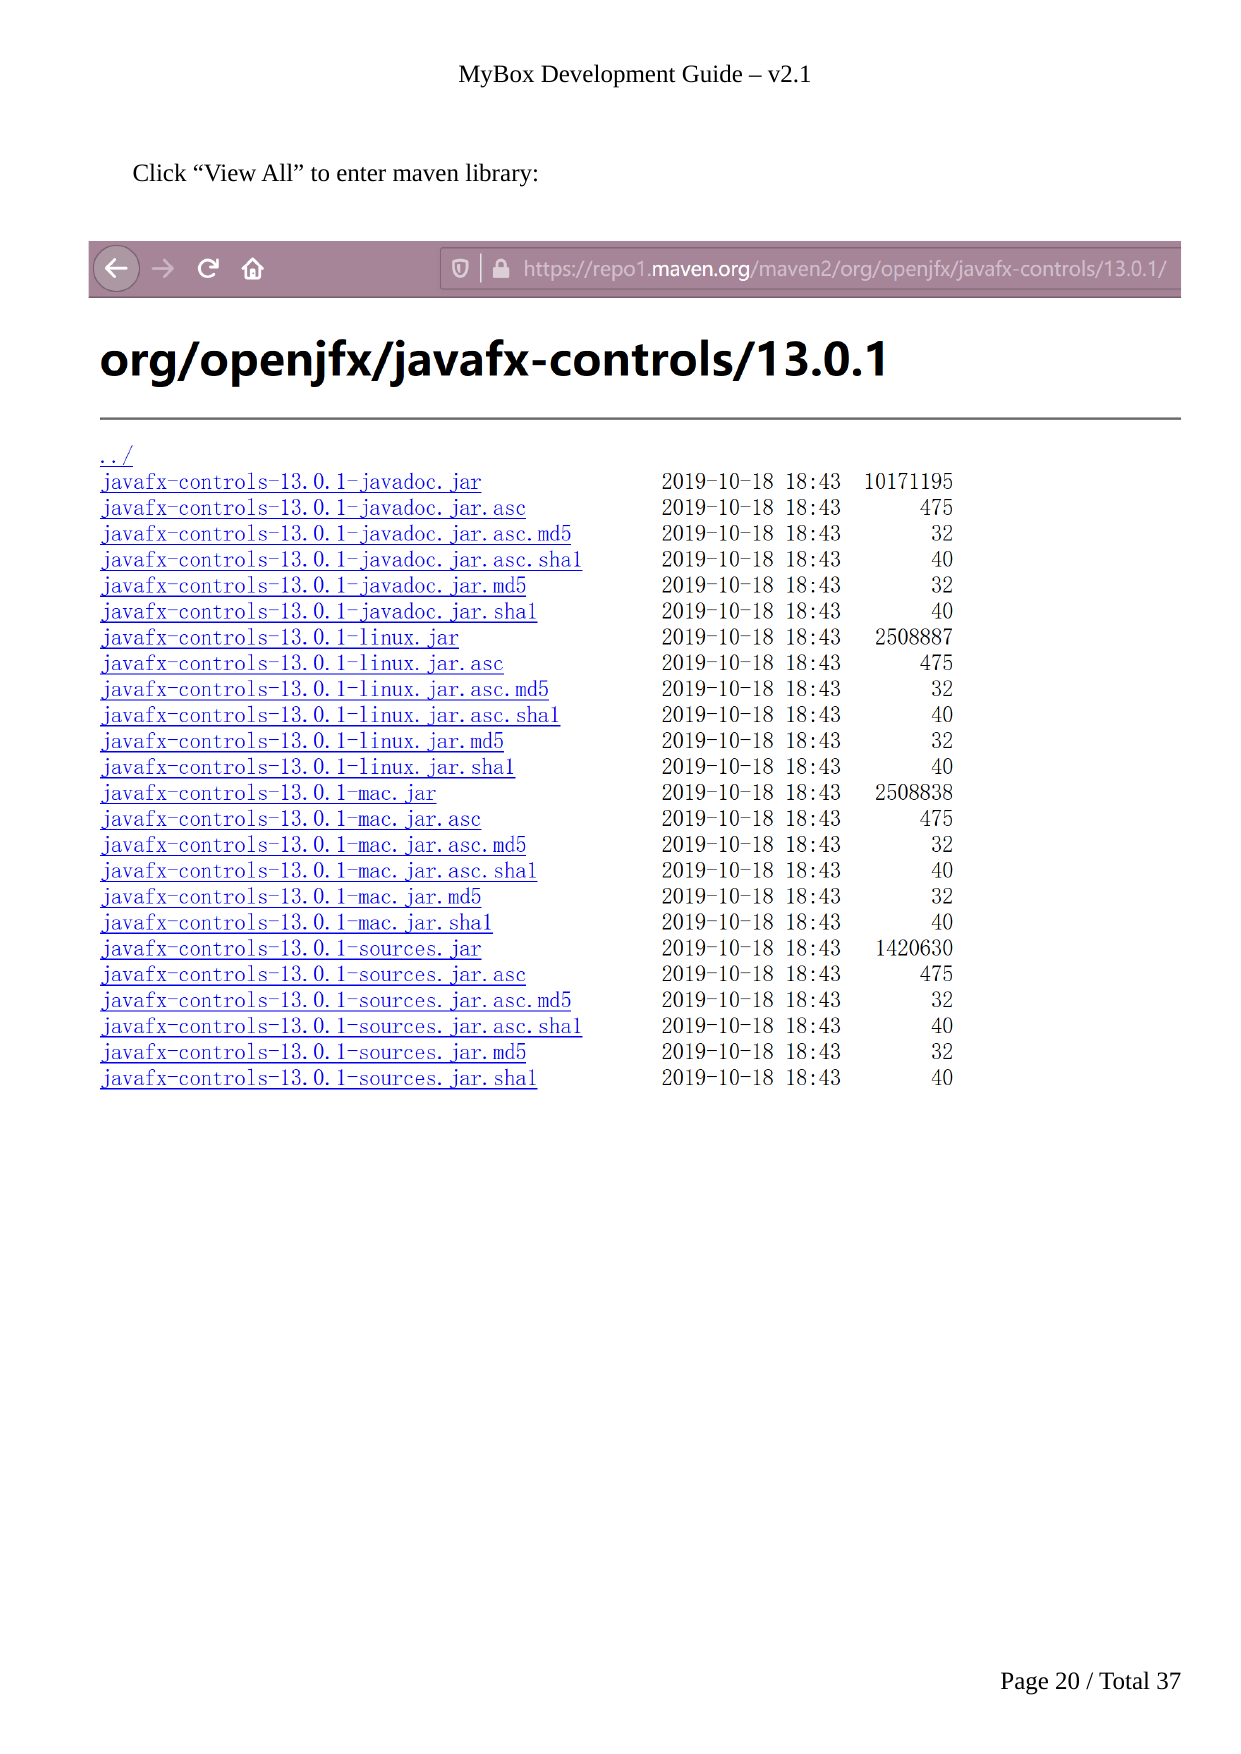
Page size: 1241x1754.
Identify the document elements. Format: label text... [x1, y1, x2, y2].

text Click “View All” to enter maven library: [88, 158, 1181, 187]
picture [88, 241, 1182, 1091]
